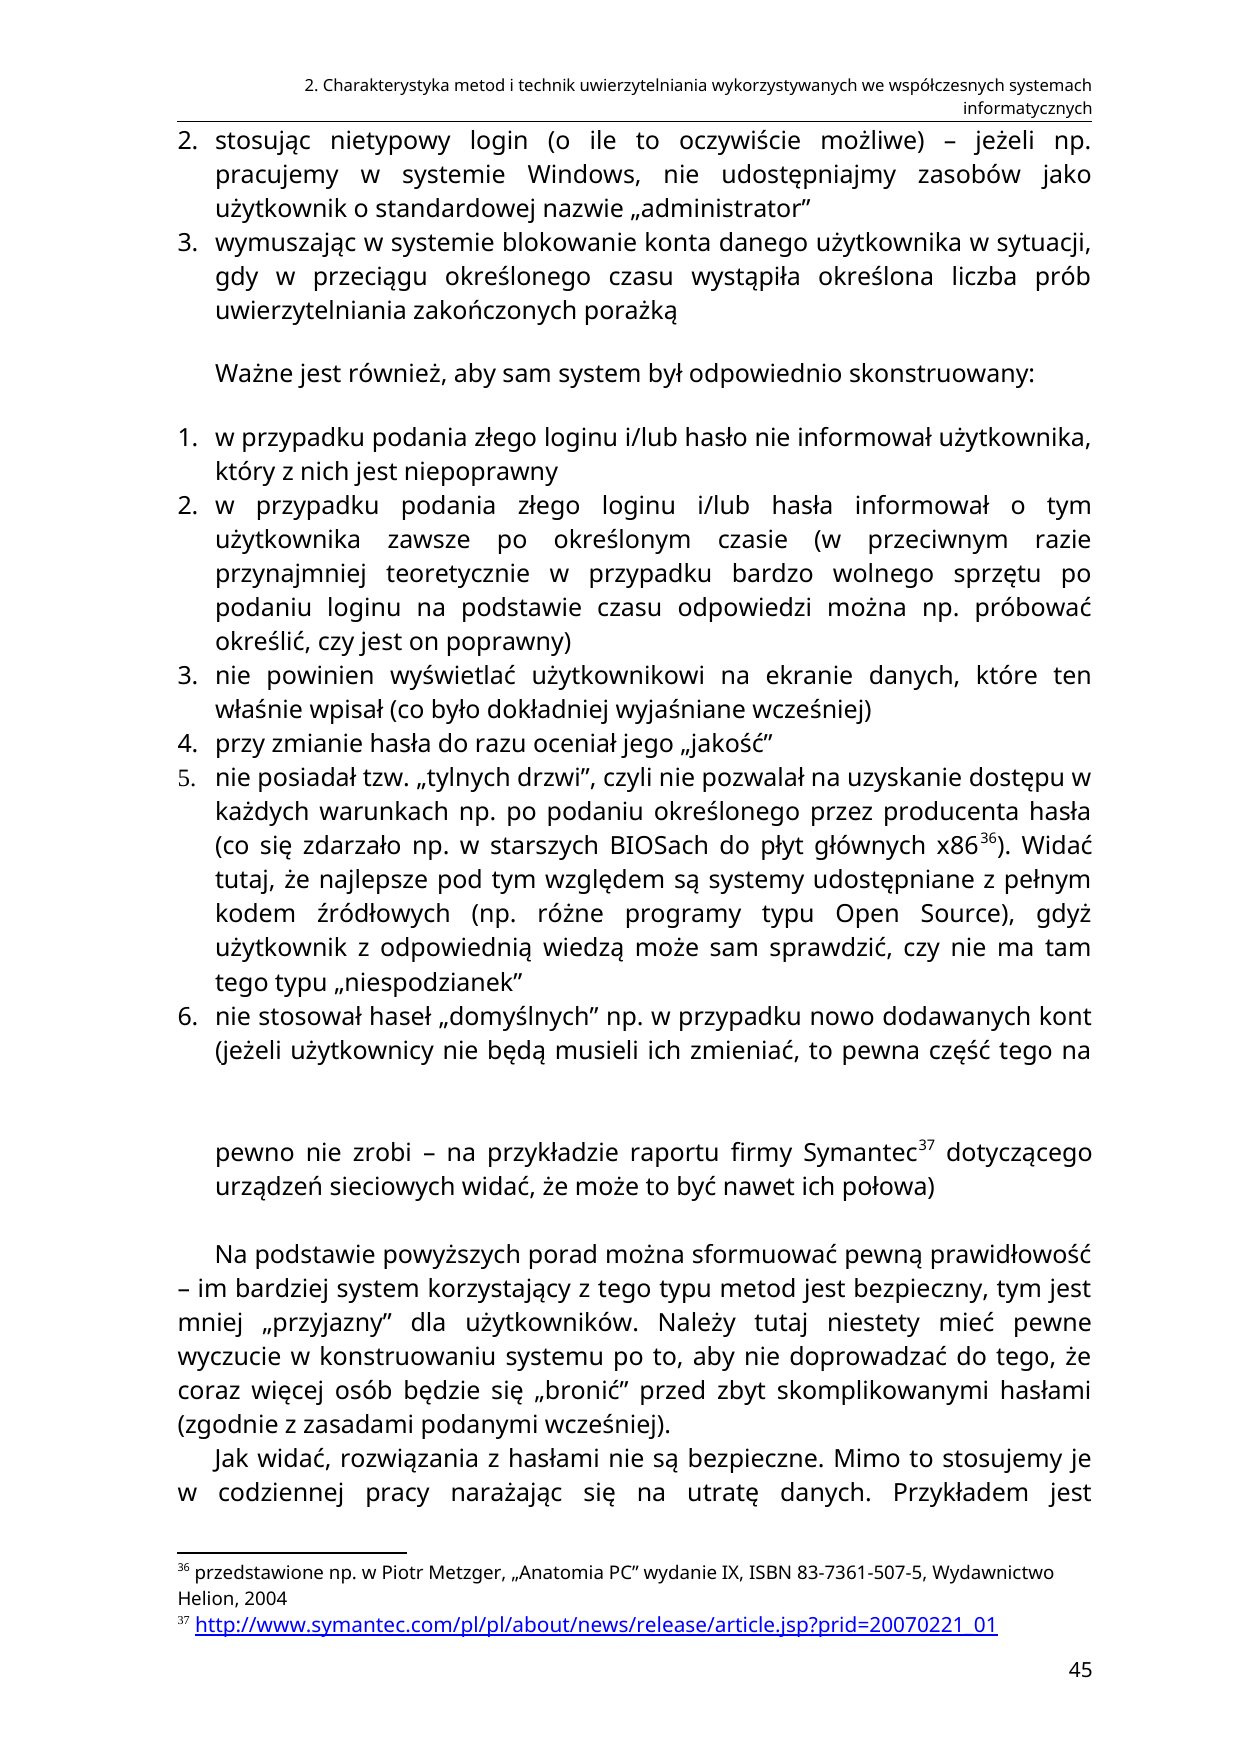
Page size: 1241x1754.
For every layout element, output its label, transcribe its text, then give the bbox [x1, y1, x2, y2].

list w przypadku podania złego loginu i/lub hasło nie informował użytkownika, który z nich jest niepoprawny [177, 419, 1092, 487]
list nie posiadał tzw. „tylnych drzwi”, czyli nie pozwalał na uzyskanie dostępu w każdych warunkach np. po podaniu określonego przez producenta hasła (co się zdarzało np. w starszych BIOSach do płyt głównych x86). Widać tutaj, że najlepsze pod tym względem są systemy udostępniane z pełnym kodem źródłowych (np. różne programy typu Open Source), gdyż użytkownik z odpowiednią wiedzą może sam sprawdzić, czy nie ma tam tego typu „niespodzianek” [177, 760, 1092, 998]
list pewno nie zrobi – na przykładzie raportu firmy Symantec dotyczącego urządzeń sieciowych widać, że może to być nawet ich połowa) [177, 1134, 1092, 1203]
text Ważne jest również, aby sam system był odpowiednio skonstruowany: [177, 356, 1092, 390]
list w przypadku podania złego loginu i/lub hasła informował o tym użytkownika zawsze po określonym czasie (w przeciwnym razie przynajmniej teoretycznie w przypadku bardzo wolnego sprzętu po podaniu loginu na podstawie czasu odpowiedzi można np. próbować określić, czy jest on poprawny) [177, 487, 1092, 658]
list przy zmianie hasła do razu oceniał jego „jakość” [177, 726, 1092, 760]
list stosując nietypowy login (o ile to oczywiście możliwe) – jeżeli np. pracujemy w systemie Windows, nie udostępniajmy zasobów jako użytkownik o standardowej nazwie „administrator” [177, 122, 1092, 224]
list http://www.symantec.com/pl/pl/about/news/release/article.jsp?prid=20070221_01 [177, 1610, 1092, 1639]
list nie stosował haseł „domyślnych” np. w przypadku nowo dodawanych kont (jeżeli użytkownicy nie będą musieli ich zmieniać, to pewna część tego na p [177, 998, 1092, 1100]
text Na podstawie powyższych porad można sformuować pewną prawidłowość – im bardziej system korzystający z tego typu metod jest bezpieczny, tym jest mniej „przyjazny” dla użytkowników. Należy tutaj niestety mieć pewne wyczucie w konstruowaniu systemu po to, aby nie doprowadzać do tego, że coraz więcej osób będzie się „bronić” przed zbyt skomplikowanymi hasłami (zgodnie z zasadami podanymi wcześniej). [177, 1237, 1092, 1441]
list wymuszając w systemie blokowanie konta danego użytkownika w sytuacji, gdy w przeciągu określonego czasu wystąpiła określona liczba prób uwierzytelniania zakończonych porażką [177, 224, 1092, 327]
text Jak widać, rozwiązania z hasłami nie są bezpieczne. Mimo to stosujemy je w codziennej pracy narażając się na utratę danych. Przykładem jest [177, 1441, 1092, 1509]
list przedstawione np. w Piotr Metzger, „Anatomia PC” wydanie IX, ISBN 83-7361-507-5, Wydawnictwo Helion, 2004 [177, 1559, 1092, 1610]
list nie powinien wyświetlać użytkownikowi na ekranie danych, które ten właśnie wpisał (co było dokładniej wyjaśniane wcześniej) [177, 658, 1092, 726]
